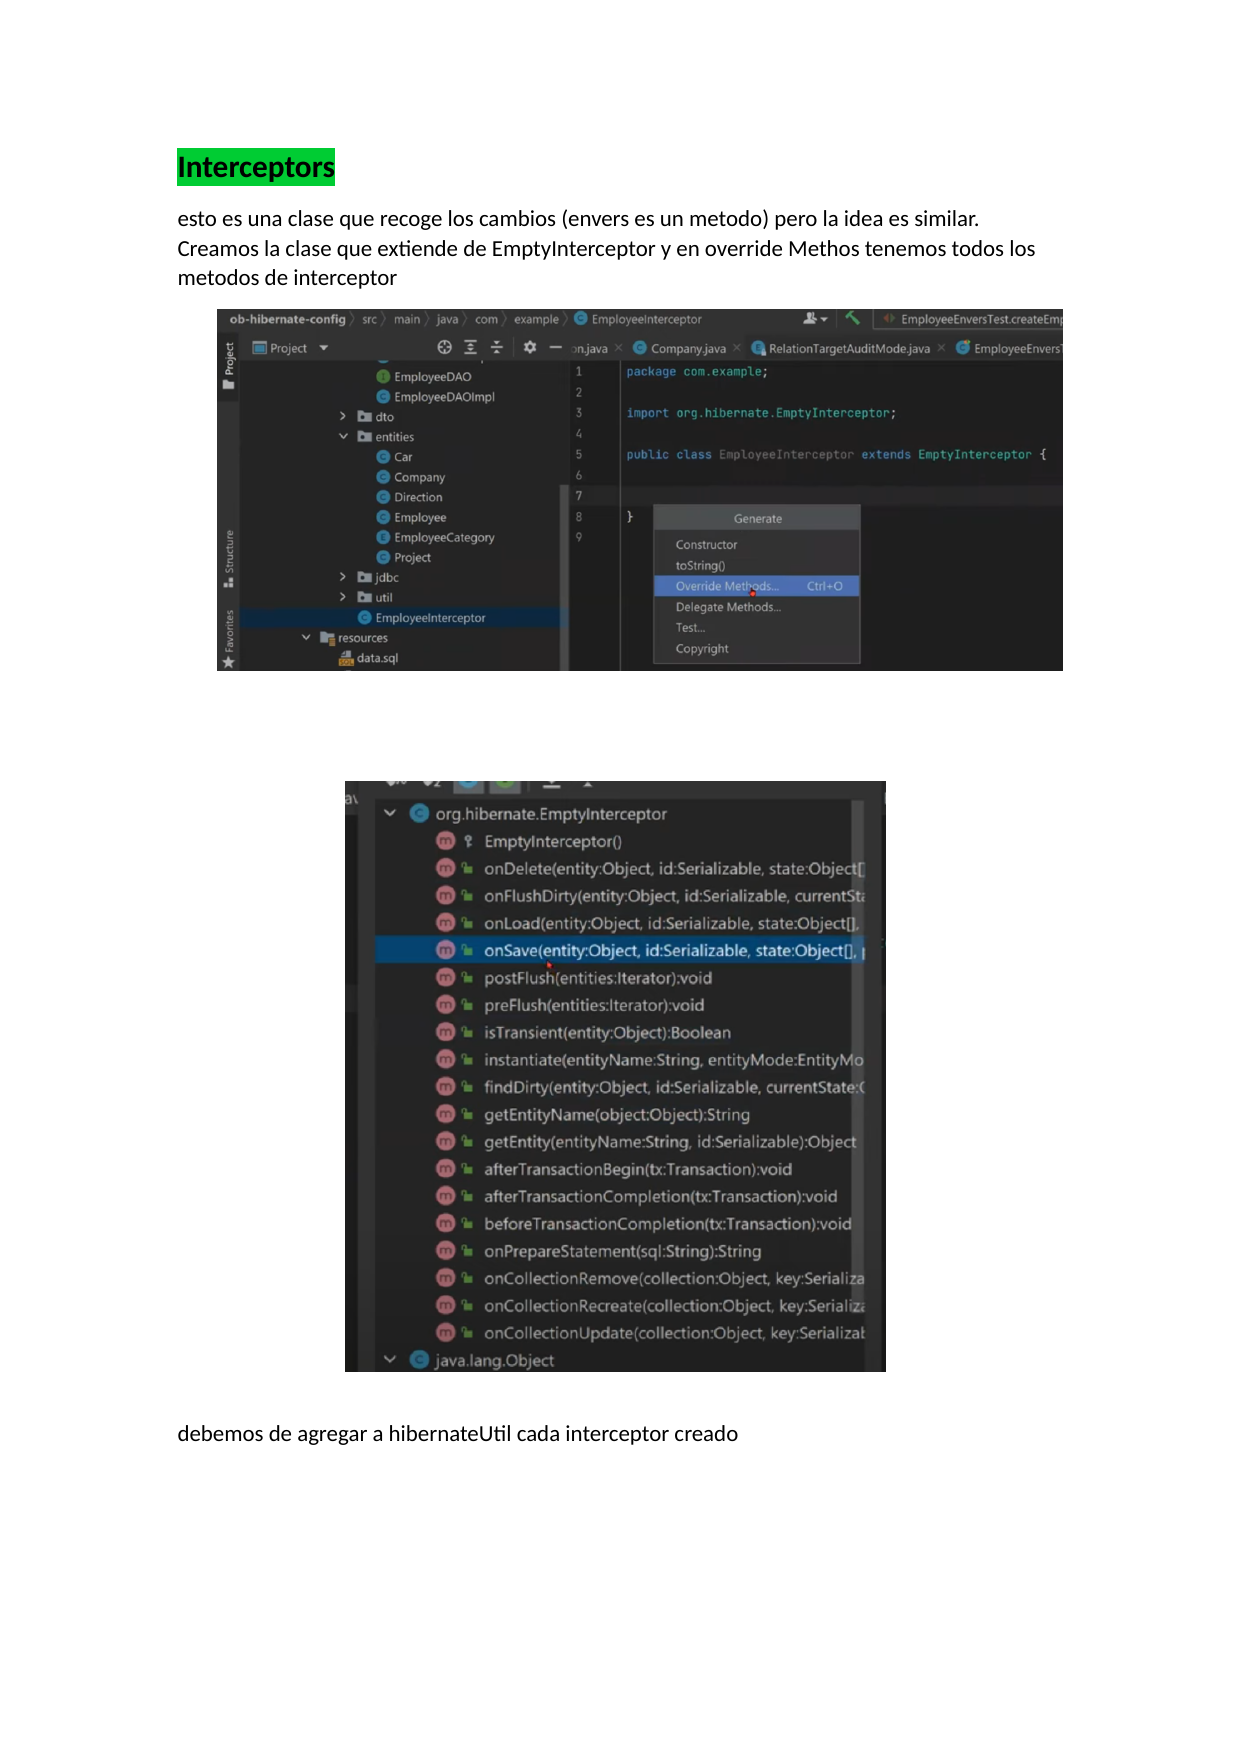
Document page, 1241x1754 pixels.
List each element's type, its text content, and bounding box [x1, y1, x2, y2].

text Interceptors [177, 148, 1063, 186]
text esto es una clase que recoge los cambios (envers es un metodo) pero la idea es similar. Creamos la clase que extiende de EmptyInterceptor y en override Methos tenemos todos los metodos de interceptor [177, 204, 1063, 291]
picture [177, 309, 1063, 671]
text debemos de agregar a hibernateUtil cada interceptor creado [177, 1419, 1063, 1447]
picture [345, 781, 886, 1372]
